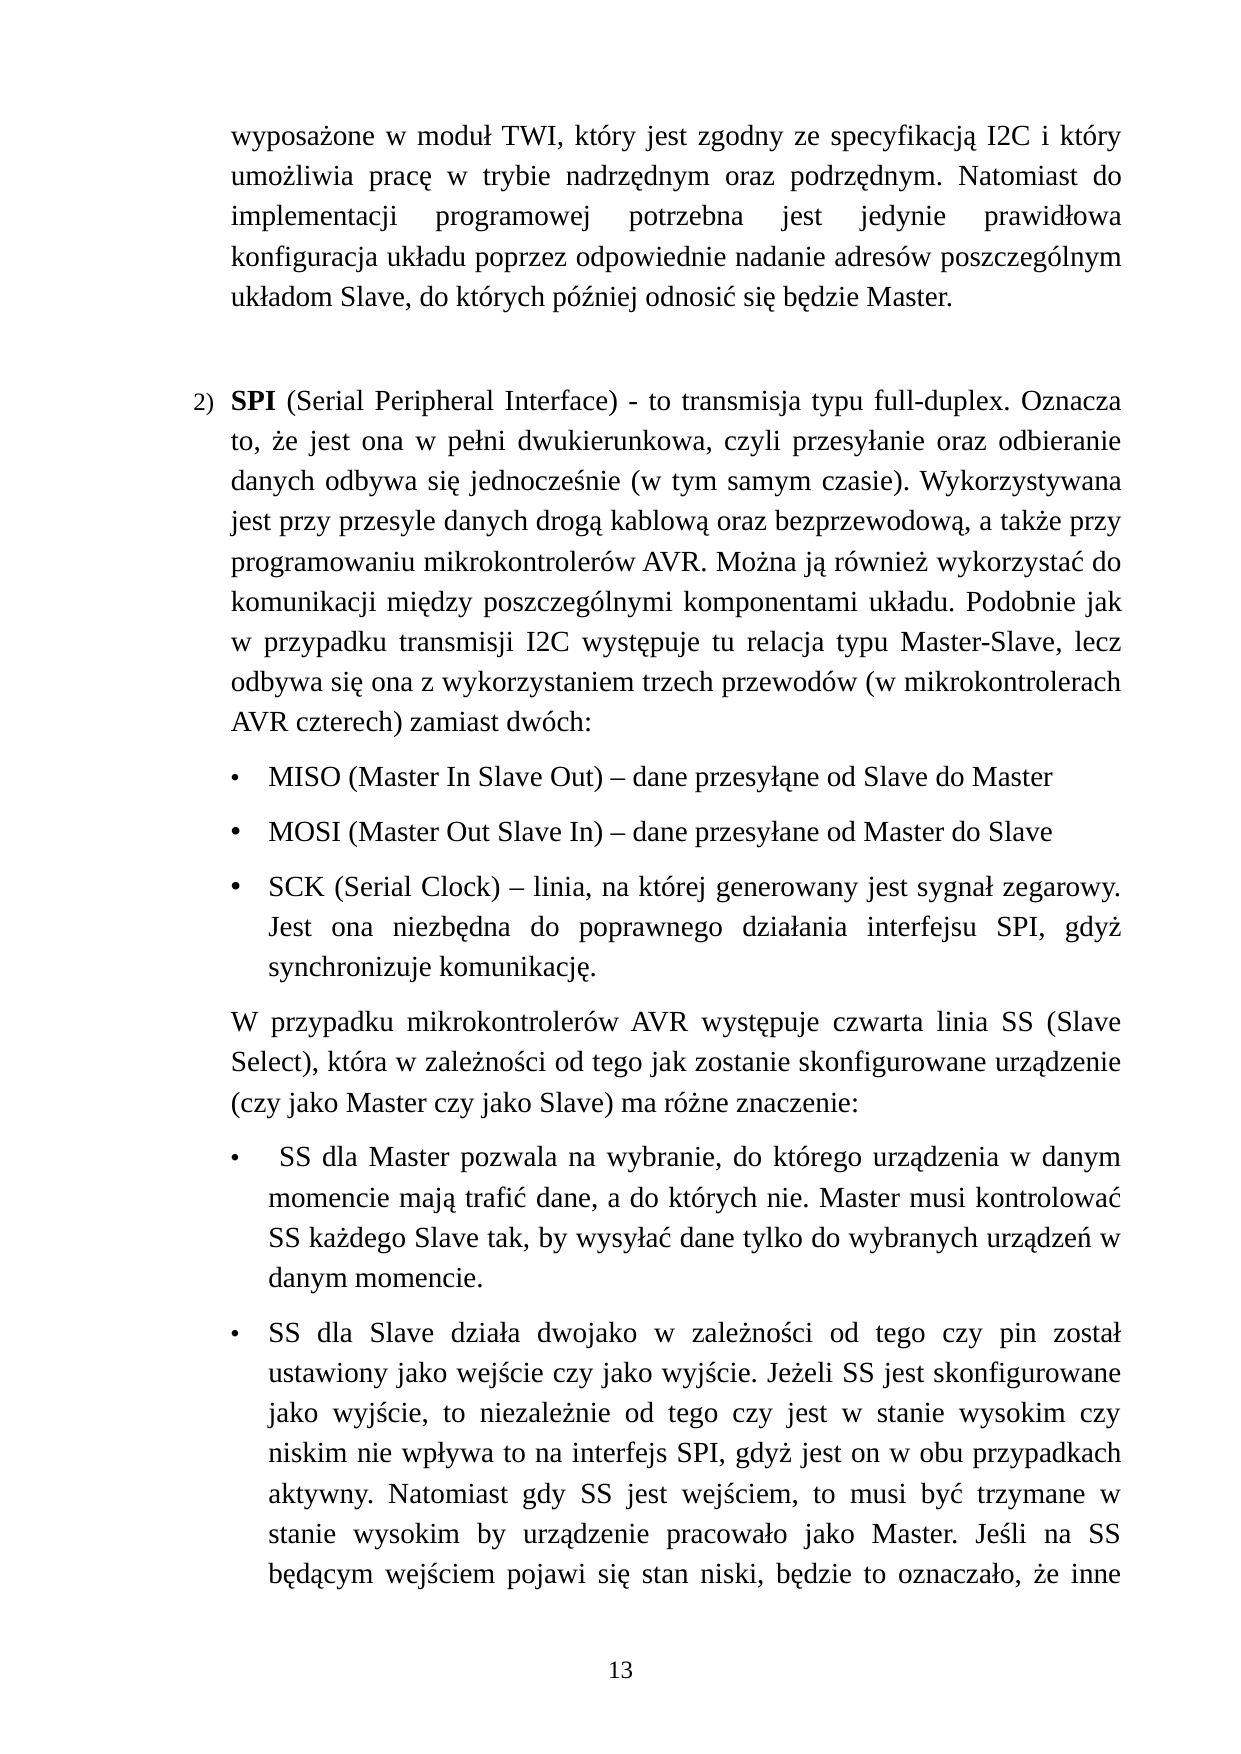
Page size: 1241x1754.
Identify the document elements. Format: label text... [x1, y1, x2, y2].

list W przypadku mikrokontrolerów AVR występuje czwarta linia SS (Slave Select), która w zależności od tego jak zostanie skonfigurowane urządzenie (czy jako Master czy jako Slave) ma różne znaczenie: [193, 1004, 1122, 1118]
list MISO (Master In Slave Out) – dane przesyłąne od Slave do Master [231, 759, 1122, 793]
list SCK (Serial Clock) – linia, na której generowany jest sygnał zegarowy. Jest ona niezbędna do poprawnego działania interfejsu SPI, gdyż synchronizuje komunikację. [231, 869, 1122, 983]
list SPI (Serial Peripheral Interface) - to transmisja typu full-duplex. Oznacza to, że jest ona w pełni dwukierunkowa, czyli przesyłanie oraz odbieranie danych odbywa się jednocześnie (w tym samym czasie). Wykorzystywana jest przy przesyle danych drogą kablową oraz bezprzewodową, a także przy programowaniu mikrokontrolerów AVR. Można ją również wykorzystać do komunikacji między poszczególnymi komponentami układu. Podobnie jak w przypadku transmisji I2C występuje tu relacja typu Master-Slave, lecz odbywa się ona z wykorzystaniem trzech przewodów (w mikrokontrolerach AVR czterech) zamiast dwóch: [193, 383, 1122, 738]
list wyposażone w moduł TWI, który jest zgodny ze specyfikacją I2C i który umożliwia pracę w trybie nadrzędnym oraz podrzędnym. Natomiast do implementacji programowej potrzebna jest jedynie prawidłowa konfiguracja układu poprzez odpowiednie nadanie adresów poszczególnym układom Slave, do których później odnosić się będzie Master. [193, 118, 1122, 312]
list MOSI (Master Out Slave In) – dane przesyłane od Master do Slave [231, 814, 1122, 848]
list SS dla Slave działa dwojako w zależności od tego czy pin został ustawiony jako wejście czy jako wyjście. Jeżeli SS jest skonfigurowane jako wyjście, to niezależnie od tego czy jest w stanie wysokim czy niskim nie wpływa to na interfejs SPI, gdyż jest on w obu przypadkach aktywny. Natomiast gdy SS jest wejściem, to musi być trzymane w stanie wysokim by urządzenie pracowało jako Master. Jeśli na SS będącym wejściem pojawi się stan niski, będzie to oznaczało, że inne [231, 1315, 1122, 1590]
list SS dla Master pozwala na wybranie, do którego urządzenia w danym momencie mają trafić dane, a do których nie. Master musi kontrolować SS każdego Slave tak, by wysyłać dane tylko do wybranych urządzeń w danym momencie. [231, 1139, 1122, 1294]
